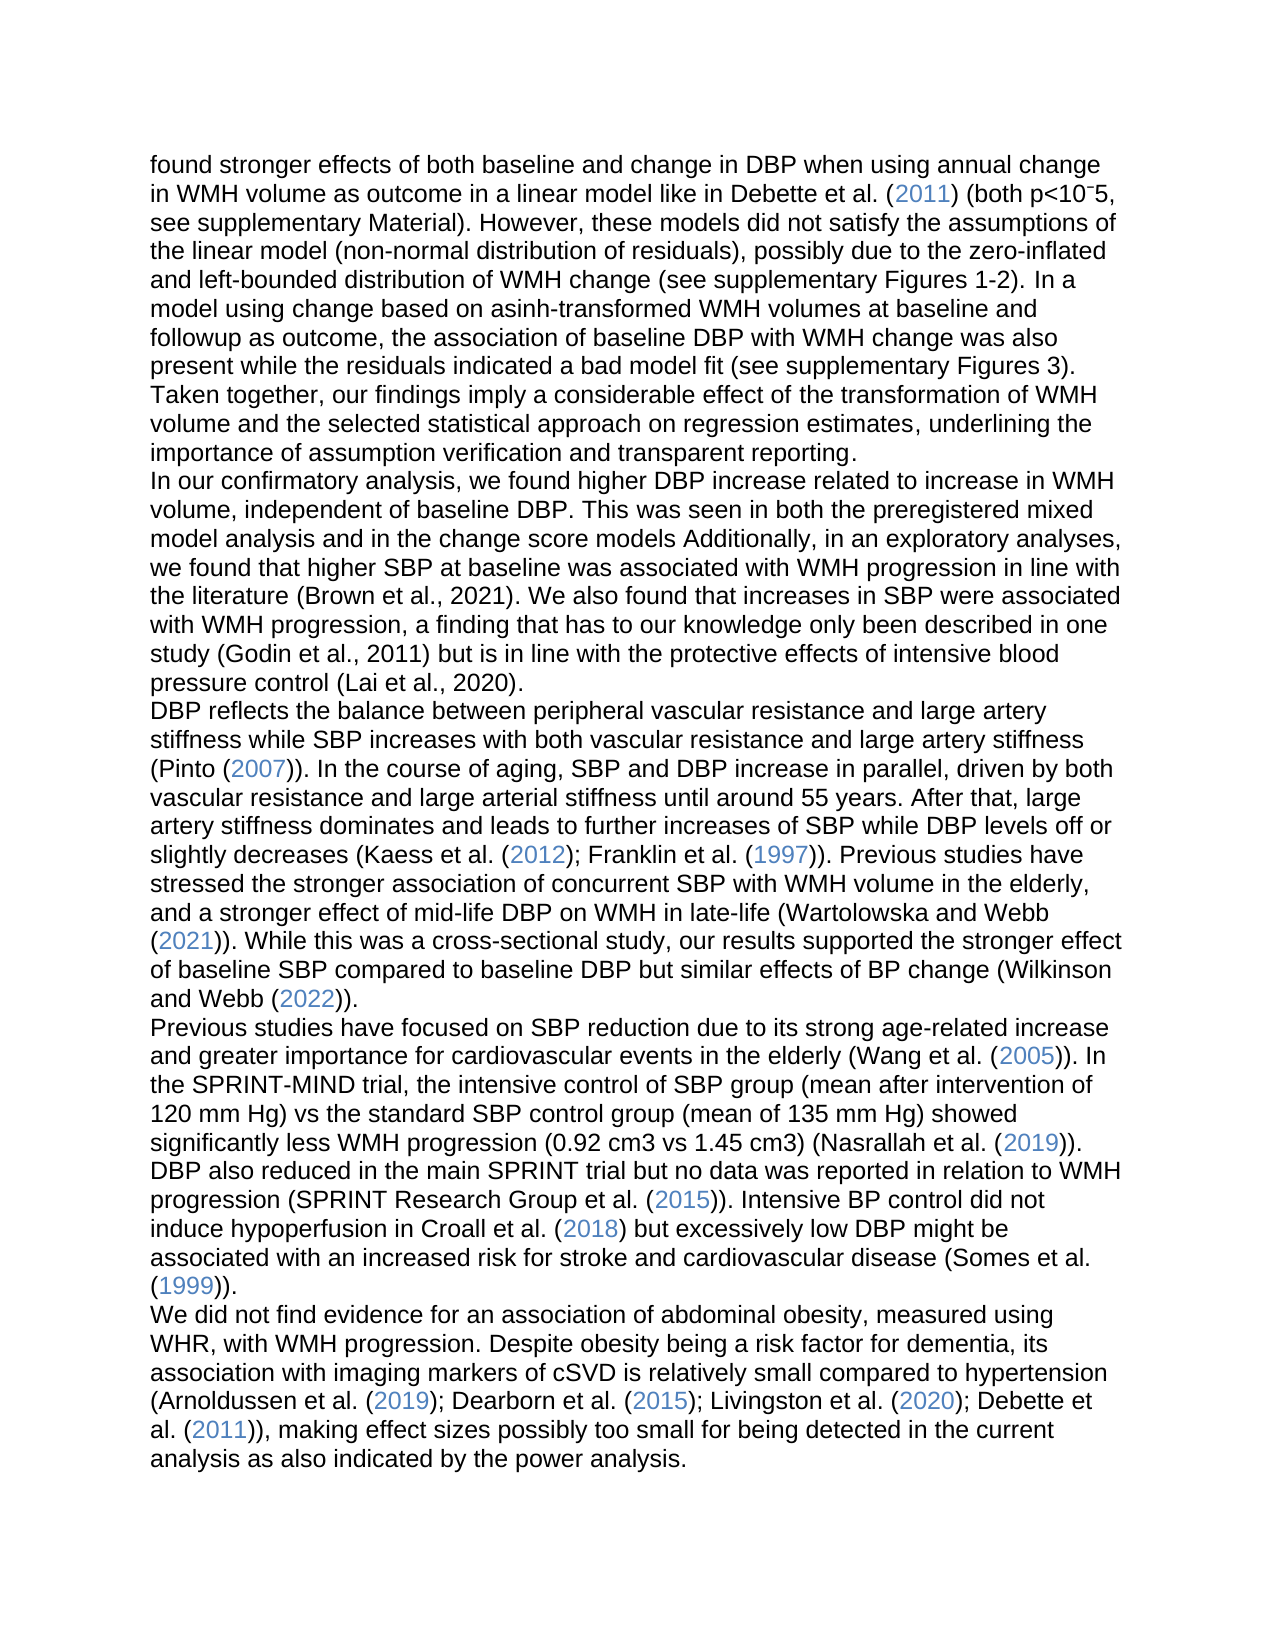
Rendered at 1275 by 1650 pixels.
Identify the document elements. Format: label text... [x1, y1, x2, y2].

text found stronger effects of both baseline and change in DBP when using annual change in WMH volume as outcome in a linear model like in Debette et al. (2011) (both p<10⁻5, see supplementary Material). However, these models did not satisfy the assumptions of the linear model (non-normal distribution of residuals), possibly due to the zero-inflated and left-bounded distribution of WMH change (see supplementary Figures 1-2). In a model using change based on asinh-transformed WMH volumes at baseline and followup as outcome, the association of baseline DBP with WMH change was also present while the residuals indicated a bad model fit (see supplementary Figures 3). Taken together, our findings imply a considerable effect of the transformation of WMH volume and the selected statistical approach on regression estimates, underlining the importance of assumption verification and transparent reporting. In our confirmatory analysis, we found higher DBP increase related to increase in WMH volume, independent of baseline DBP. This was seen in both the preregistered mixed model analysis and in the change score models Additionally, in an exploratory analyses, we found that higher SBP at baseline was associated with WMH progression in line with the literature (Brown et al., 2021). We also found that increases in SBP were associated with WMH progression, a finding that has to our knowledge only been described in one study (Godin et al., 2011) but is in line with the protective effects of intensive blood pressure control (Lai et al., 2020). DBP reflects the balance between peripheral vascular resistance and large artery stiffness while SBP increases with both vascular resistance and large artery stiffness (Pinto (2007)). In the course of aging, SBP and DBP increase in parallel, driven by both vascular resistance and large arterial stiffness until around 55 years. After that, large artery stiffness dominates and leads to further increases of SBP while DBP levels off or slightly decreases (Kaess et al. (2012); Franklin et al. (1997)). Previous studies have stressed the stronger association of concurrent SBP with WMH volume in the elderly, and a stronger effect of mid-life DBP on WMH in late-life (Wartolowska and Webb (2021)). While this was a cross-sectional study, our results supported the stronger effect of baseline SBP compared to baseline DBP but similar effects of BP change (Wilkinson and Webb (2022)). Previous studies have focused on SBP reduction due to its strong age-related increase and greater importance for cardiovascular events in the elderly (Wang et al. (2005)). In the SPRINT-MIND trial, the intensive control of SBP group (mean after intervention of 120 mm Hg) vs the standard SBP control group (mean of 135 mm Hg) showed significantly less WMH progression (0.92 cm3 vs 1.45 cm3) (Nasrallah et al. (2019)). DBP also reduced in the main SPRINT trial but no data was reported in relation to WMH progression (SPRINT Research Group et al. (2015)). Intensive BP control did not induce hypoperfusion in Croall et al. (2018) but excessively low DBP might be associated with an increased risk for stroke and cardiovascular disease (Somes et al. (1999)). We did not find evidence for an association of abdominal obesity, measured using WHR, with WMH progression. Despite obesity being a risk factor for dementia, its association with imaging markers of cSVD is relatively small compared to hypertension (Arnoldussen et al. (2019); Dearborn et al. (2015); Livingston et al. (2020); Debette et al. (2011)), making effect sizes possibly too small for being detected in the current analysis as also indicated by the power analysis. [150, 150, 1125, 1472]
